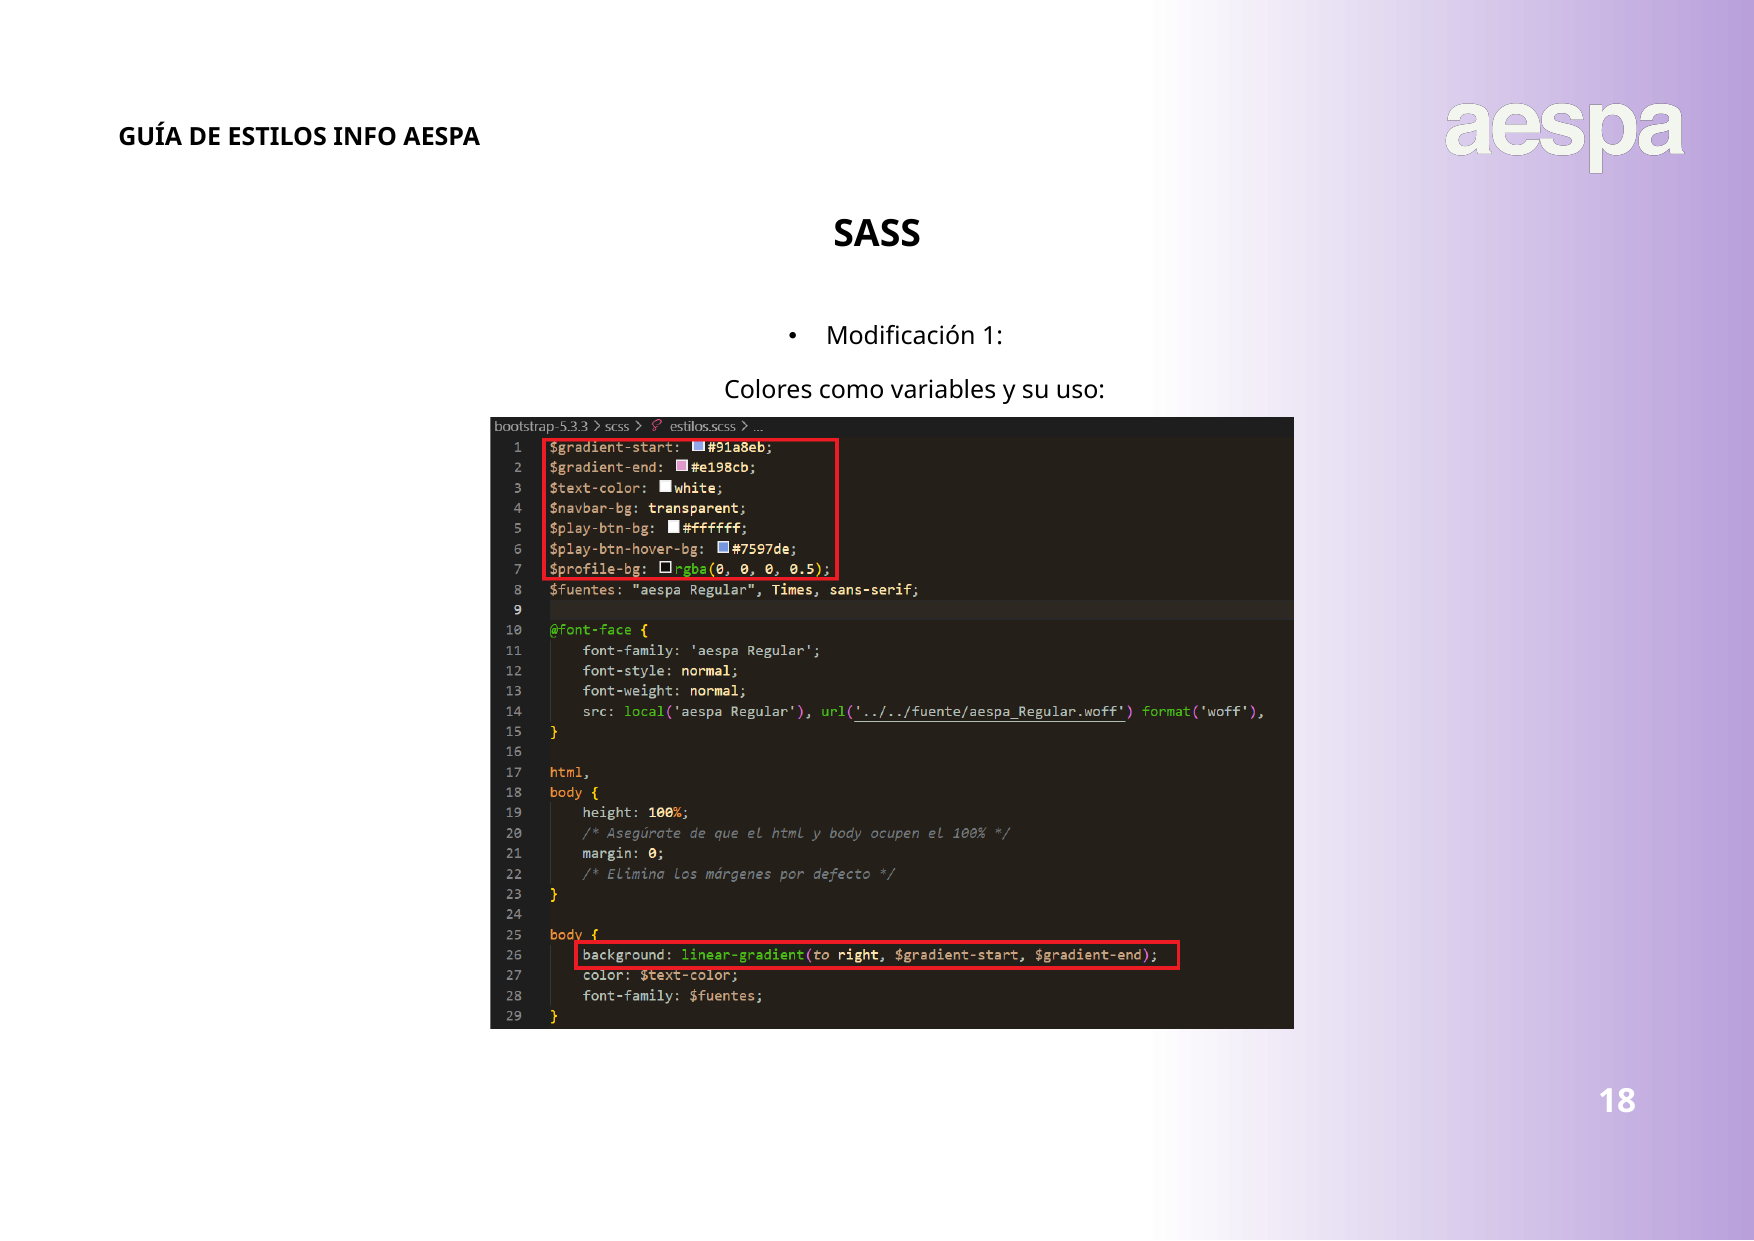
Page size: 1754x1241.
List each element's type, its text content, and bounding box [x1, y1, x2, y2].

picture [1428, 88, 1703, 187]
list Colores como variables y su uso: [156, 372, 1636, 406]
picture [490, 417, 1294, 1029]
subtitle SASS [118, 207, 1636, 258]
list Modificación 1: [156, 318, 1636, 352]
